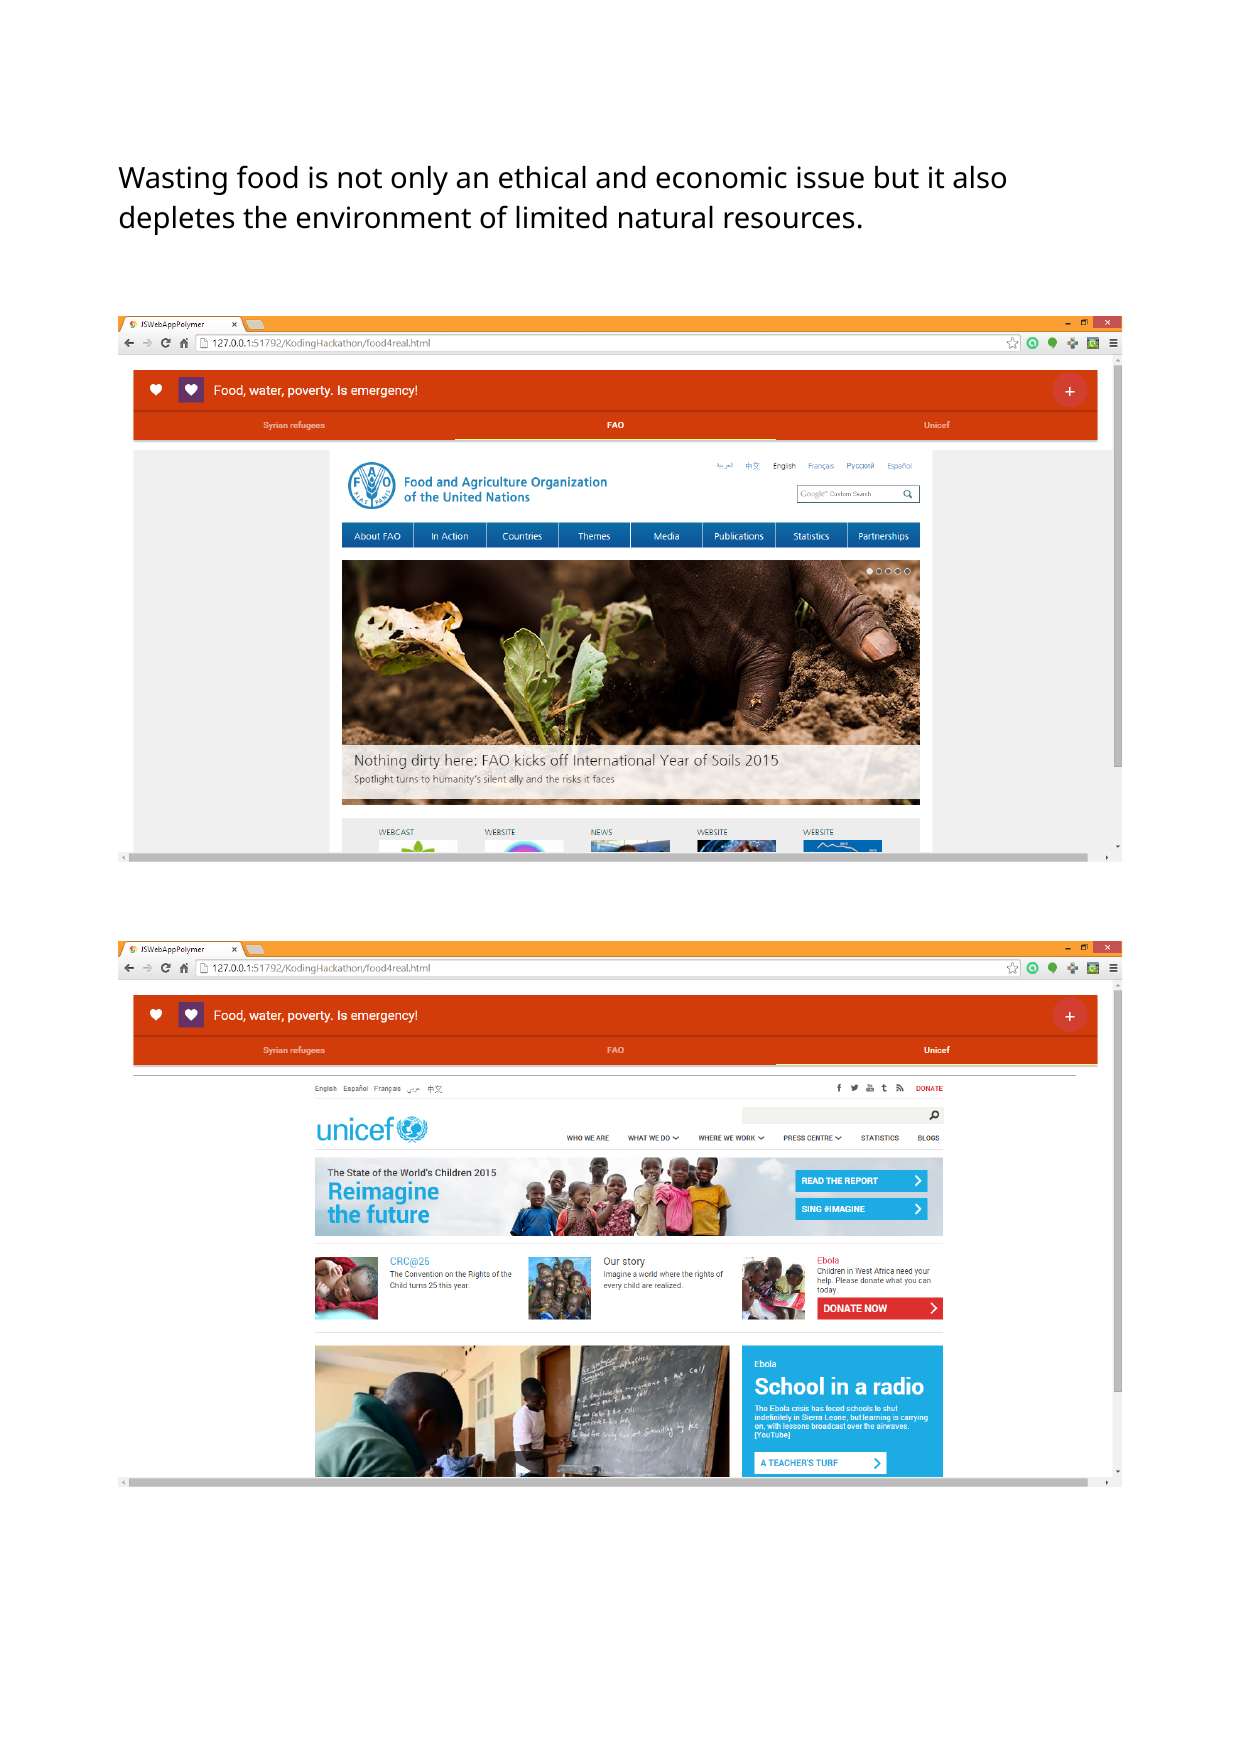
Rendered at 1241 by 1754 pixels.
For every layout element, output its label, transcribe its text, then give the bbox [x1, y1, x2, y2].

picture [118, 941, 1123, 1487]
text Wasting food is not only an ethical and economic issue but it also depletes the environment of limited natural resources. [118, 158, 1122, 237]
picture [118, 316, 1123, 862]
